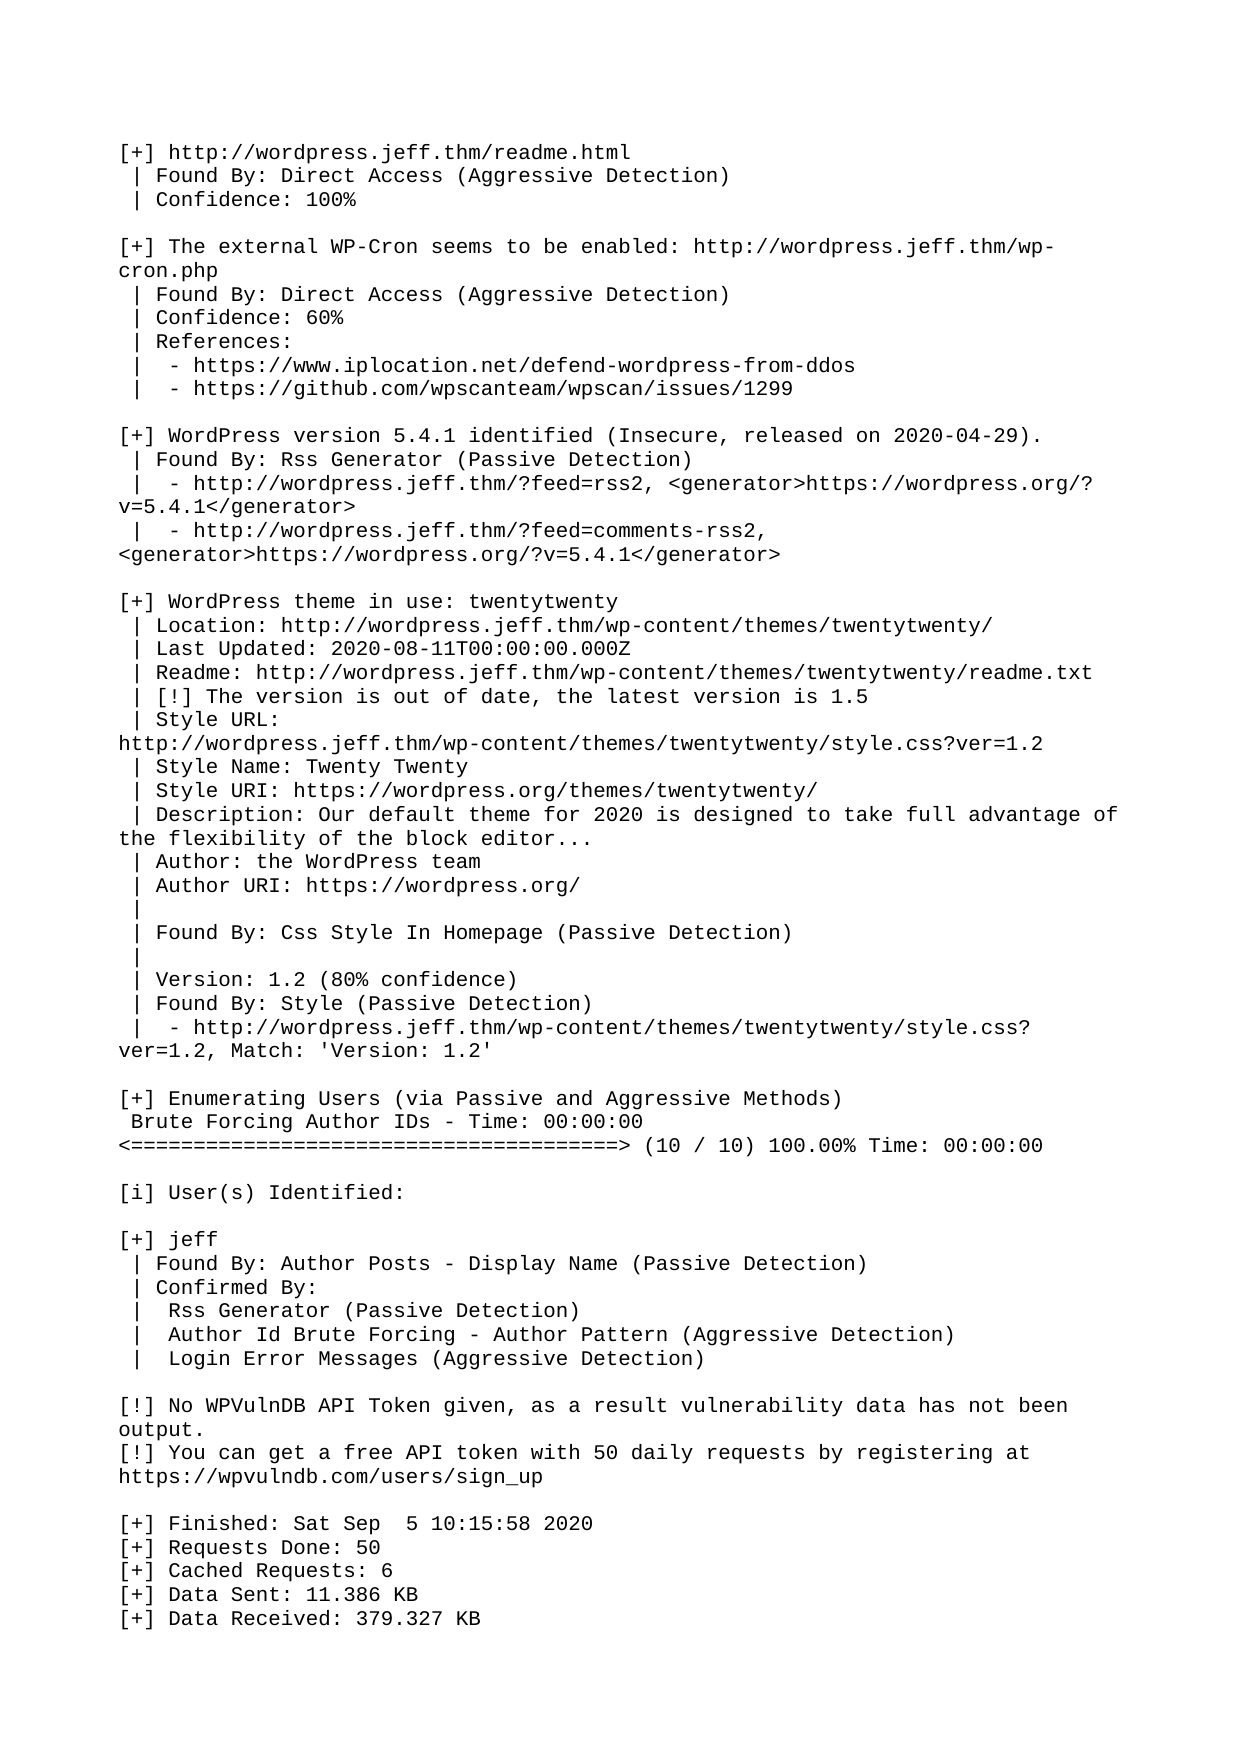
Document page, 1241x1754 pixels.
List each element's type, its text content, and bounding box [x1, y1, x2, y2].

text | Found By: Css Style In Homepage (Passive Detection) [118, 922, 1122, 946]
text [+] Finished: Sat Sep 5 10:15:58 2020 [118, 1513, 1122, 1537]
text | Style URI: https://wordpress.org/themes/twentytwenty/ [118, 780, 1122, 804]
text [+] WordPress version 5.4.1 identified (Insecure, released on 2020-04-29). [118, 426, 1122, 449]
text | Found By: Author Posts - Display Name (Passive Detection) [118, 1253, 1122, 1277]
text | Location: http://wordpress.jeff.thm/wp-content/themes/twentytwenty/ [118, 615, 1122, 638]
text | Found By: Direct Access (Aggressive Detection) [118, 284, 1122, 307]
text [!] You can get a free API token with 50 daily requests by registering at https://wpvulndb.com/users/sign_up [118, 1442, 1122, 1489]
text [!] No WPVulnDB API Token given, as a result vulnerability data has not been output. [118, 1395, 1122, 1442]
text | Author Id Brute Forcing - Author Pattern (Aggressive Detection) [118, 1324, 1122, 1348]
text | Author: the WordPress team [118, 851, 1122, 875]
text | - https://github.com/wpscanteam/wpscan/issues/1299 [118, 378, 1122, 402]
text | Style URL: http://wordpress.jeff.thm/wp-content/themes/twentytwenty/style.css?ver=1.2 [118, 709, 1122, 757]
text | Found By: Style (Passive Detection) [118, 993, 1122, 1017]
text [+] http://wordpress.jeff.thm/readme.html [118, 142, 1122, 165]
text Brute Forcing Author IDs - Time: 00:00:00 <=======================================> (10 / 10) 100.00% Time: 00:00:00 [118, 1111, 1122, 1158]
text | - https://www.iplocation.net/defend-wordpress-from-ddos [118, 354, 1122, 378]
text [i] User(s) Identified: [118, 1182, 1122, 1206]
text | [118, 898, 1122, 922]
text [+] Requests Done: 50 [118, 1537, 1122, 1561]
text | [!] The version is out of date, the latest version is 1.5 [118, 686, 1122, 709]
text [+] jeff [118, 1229, 1122, 1253]
text | Found By: Rss Generator (Passive Detection) [118, 449, 1122, 473]
text | Confidence: 60% [118, 307, 1122, 331]
text | References: [118, 331, 1122, 354]
text | Last Updated: 2020-08-11T00:00:00.000Z [118, 638, 1122, 662]
text | Version: 1.2 (80% confidence) [118, 969, 1122, 993]
text | Style Name: Twenty Twenty [118, 757, 1122, 780]
text | Login Error Messages (Aggressive Detection) [118, 1348, 1122, 1371]
text | Author URI: https://wordpress.org/ [118, 875, 1122, 898]
text [+] WordPress theme in use: twentytwenty [118, 591, 1122, 615]
text | - http://wordpress.jeff.thm/?feed=rss2, <generator>https://wordpress.org/?v=5.4.1</generator> [118, 473, 1122, 520]
text | Rss Generator (Passive Detection) [118, 1300, 1122, 1324]
text [+] Enumerating Users (via Passive and Aggressive Methods) [118, 1088, 1122, 1111]
text | Found By: Direct Access (Aggressive Detection) [118, 165, 1122, 189]
text | Readme: http://wordpress.jeff.thm/wp-content/themes/twentytwenty/readme.txt [118, 662, 1122, 686]
text [+] Cached Requests: 6 [118, 1561, 1122, 1584]
text | - http://wordpress.jeff.thm/?feed=comments-rss2, <generator>https://wordpress.org/?v=5.4.1</generator> [118, 520, 1122, 567]
text | Confirmed By: [118, 1277, 1122, 1300]
text | [118, 946, 1122, 969]
text | Description: Our default theme for 2020 is designed to take full advantage of the flexibility of the block editor... [118, 804, 1122, 851]
text [+] Data Received: 379.327 KB [118, 1608, 1122, 1631]
text [+] Data Sent: 11.386 KB [118, 1584, 1122, 1608]
text | Confidence: 100% [118, 189, 1122, 213]
text [+] The external WP-Cron seems to be enabled: http://wordpress.jeff.thm/wp-cron.php [118, 236, 1122, 284]
text | - http://wordpress.jeff.thm/wp-content/themes/twentytwenty/style.css?ver=1.2, Match: 'Version: 1.2' [118, 1017, 1122, 1064]
